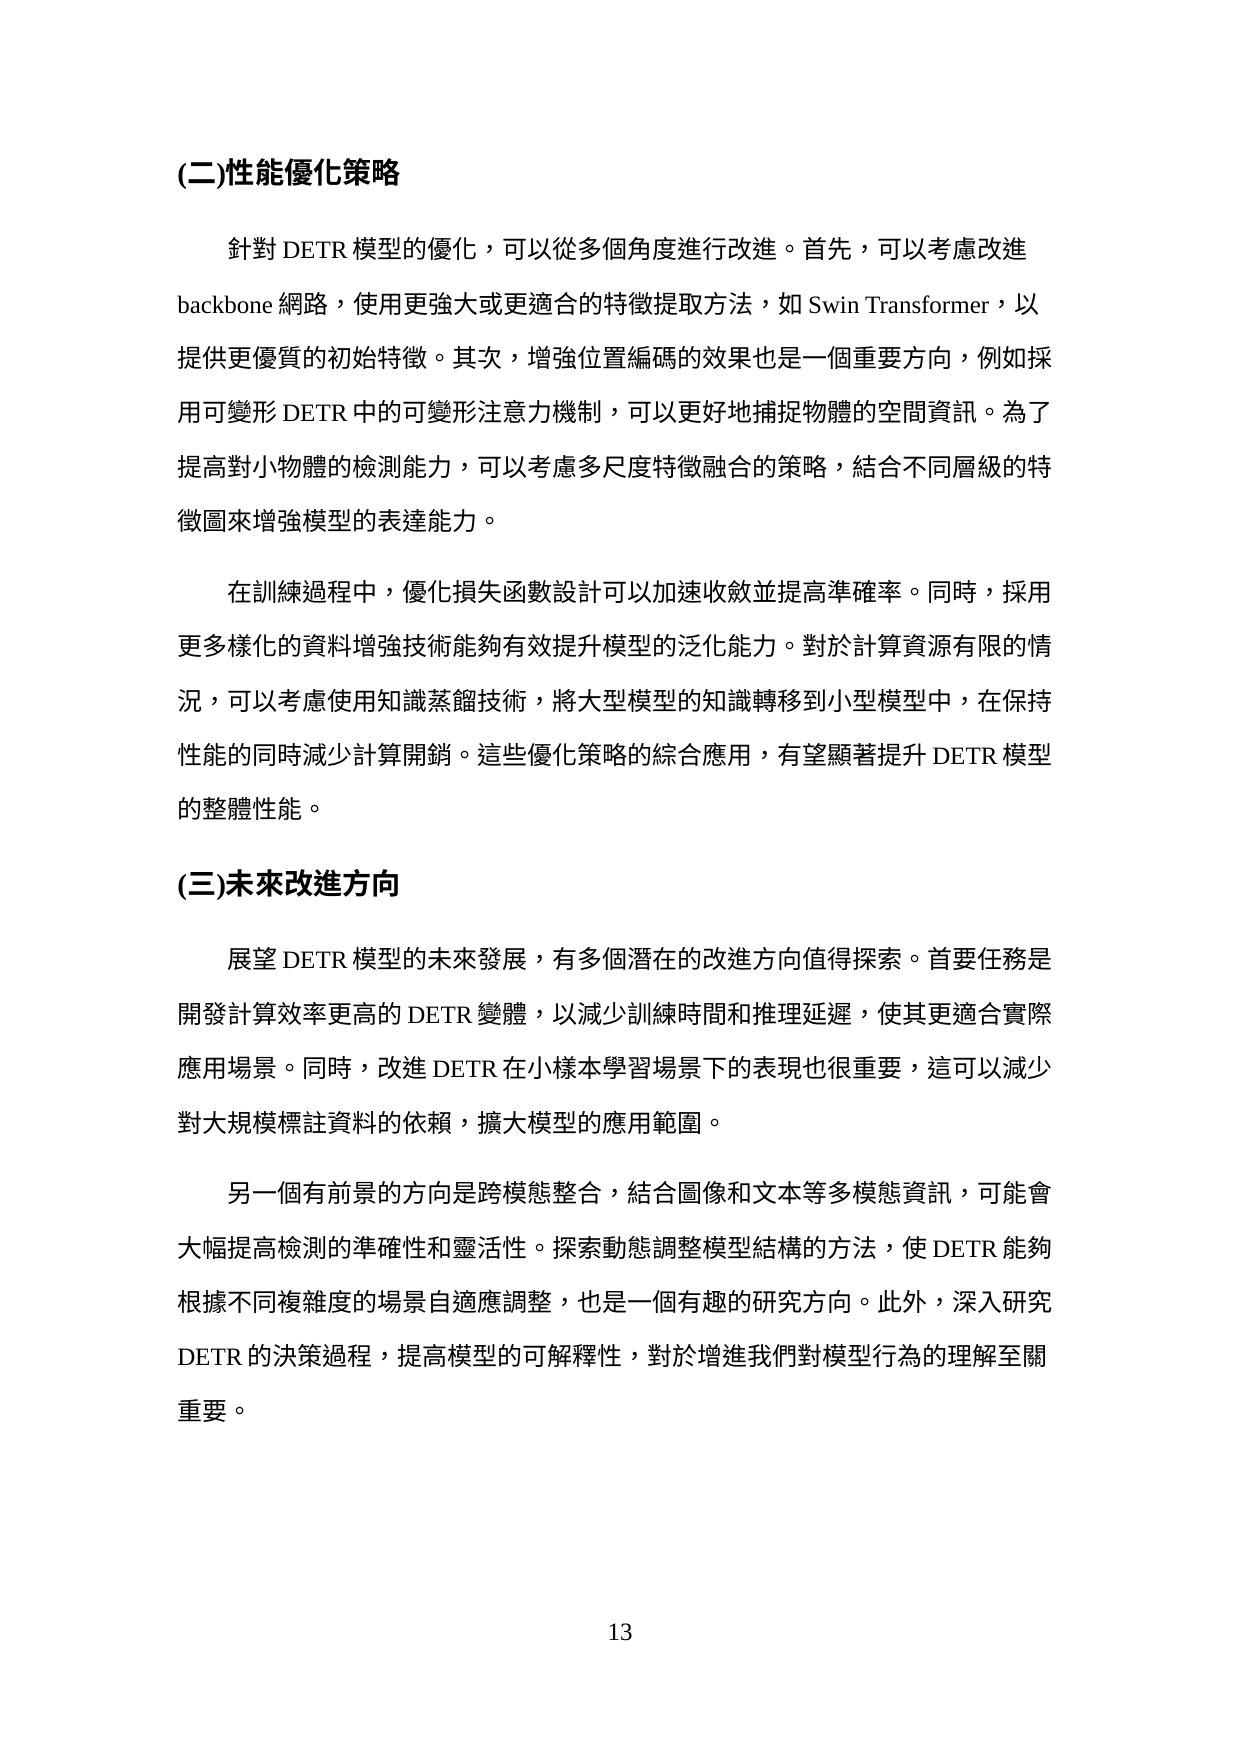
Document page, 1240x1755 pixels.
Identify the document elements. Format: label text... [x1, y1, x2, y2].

text 針對DETR模型的優化，可以從多個角度進行改進。首先，可以考慮改進backbone網路，使用更強大或更適合的特徵提取方法，如Swin Transformer，以提供更優質的初始特徵。其次，增強位置編碼的效果也是一個重要方向，例如採用可變形DETR中的可變形注意力機制，可以更好地捕捉物體的空間資訊。為了提高對小物體的檢測能力，可以考慮多尺度特徵融合的策略，結合不同層級的特徵圖來增強模型的表達能力。 [177, 230, 1062, 538]
text 展望DETR模型的未來發展，有多個潛在的改進方向值得探索。首要任務是開發計算效率更高的DETR變體，以減少訓練時間和推理延遲，使其更適合實際應用場景。同時，改進DETR在小樣本學習場景下的表現也很重要，這可以減少對大規模標註資料的依賴，擴大模型的應用範圍。 [177, 940, 1062, 1139]
text 在訓練過程中，優化損失函數設計可以加速收斂並提高準確率。同時，採用更多樣化的資料增強技術能夠有效提升模型的泛化能力。對於計算資源有限的情況，可以考慮使用知識蒸餾技術，將大型模型的知識轉移到小型模型中，在保持性能的同時減少計算開銷。這些優化策略的綜合應用，有望顯著提升DETR模型的整體性能。 [177, 572, 1062, 826]
subtitle 性能優化策略 [177, 150, 1062, 192]
subtitle 未來改進方向 [177, 860, 1062, 903]
text 另一個有前景的方向是跨模態整合，結合圖像和文本等多模態資訊，可能會大幅提高檢測的準確性和靈活性。探索動態調整模型結構的方法，使DETR能夠根據不同複雜度的場景自適應調整，也是一個有趣的研究方向。此外，深入研究DETR的決策過程，提高模型的可解釋性，對於增進我們對模型行為的理解至關重要。 [177, 1174, 1062, 1427]
